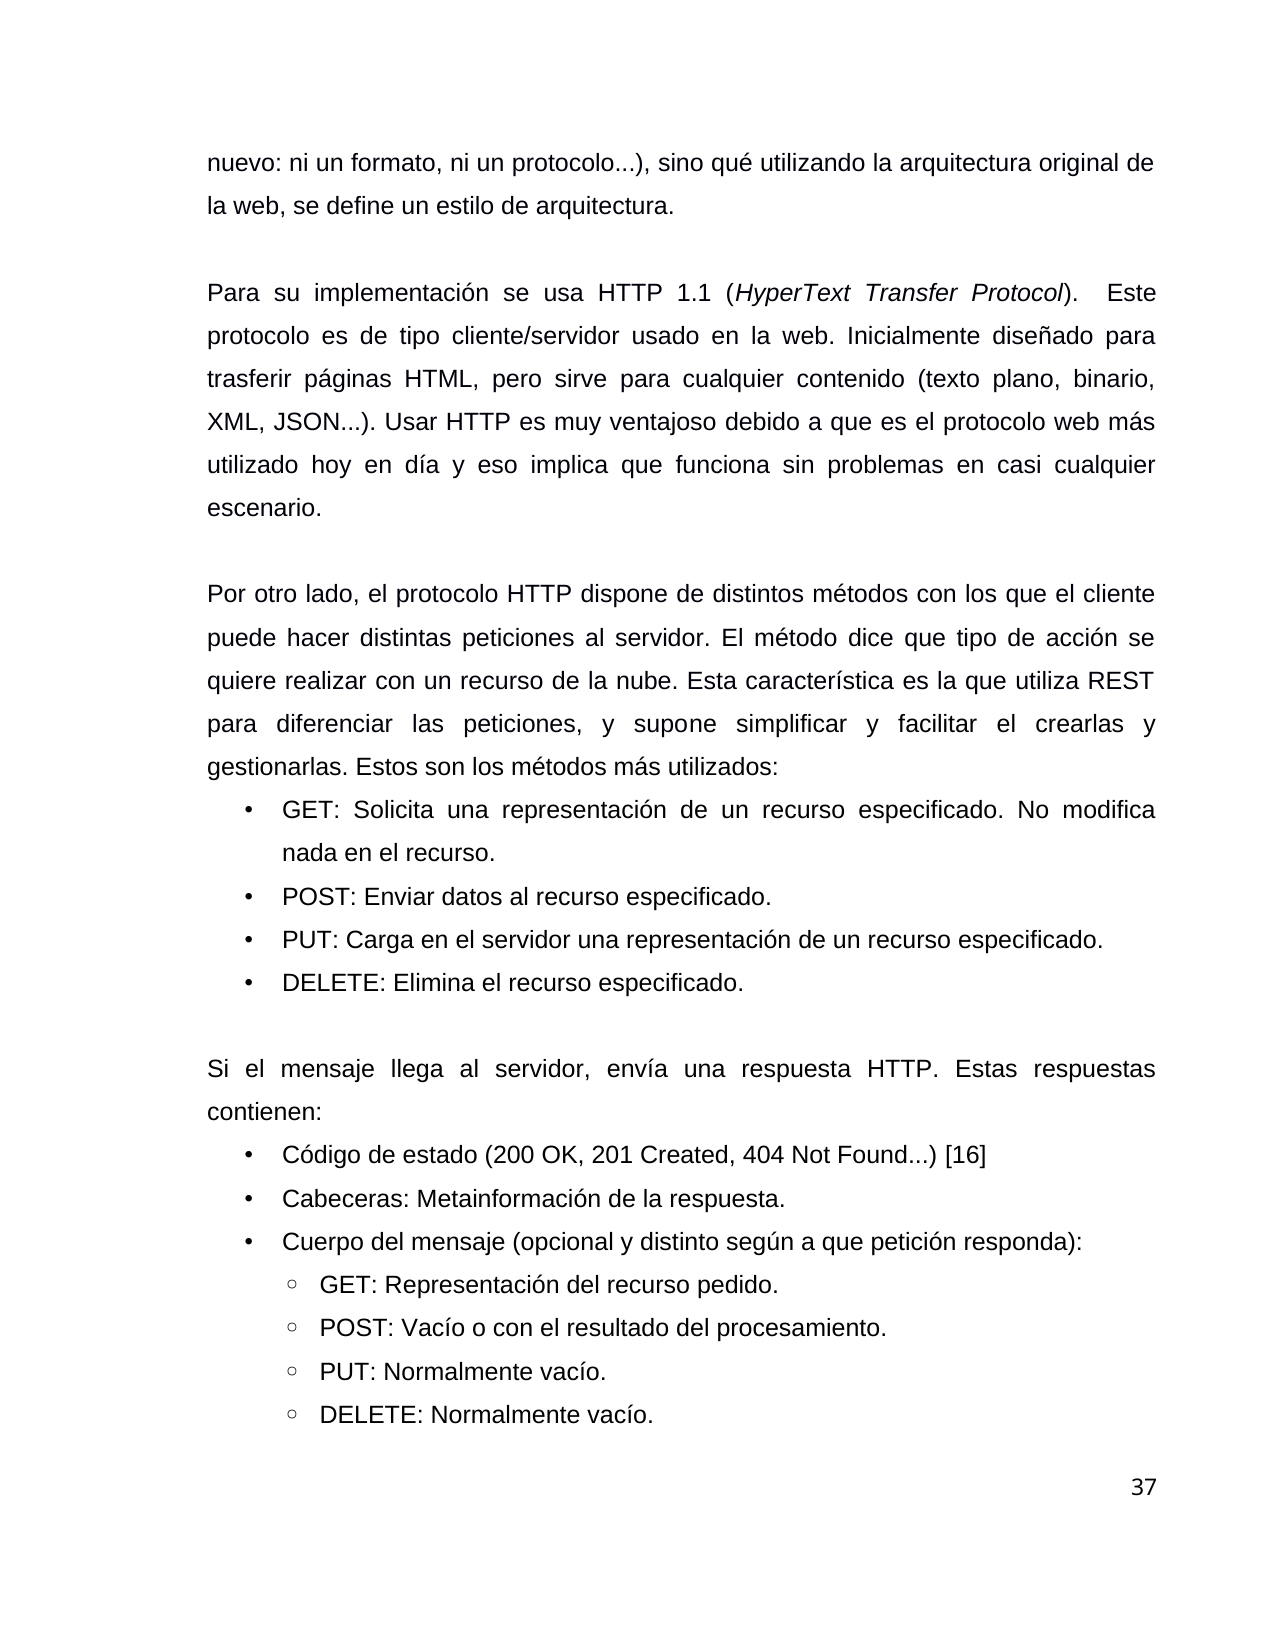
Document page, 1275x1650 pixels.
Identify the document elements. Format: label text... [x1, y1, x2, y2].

text nuevo: ni un formato, ni un protocolo...), sino qué utilizando la arquitectura original de la web, se define un estilo de arquitectura. [207, 148, 1157, 220]
list GET: Representación del recurso pedido. [282, 1270, 1157, 1299]
list Cabeceras: Metainformación de la respuesta. [244, 1184, 1157, 1213]
text Si el mensaje llega al servidor, envía una respuesta HTTP. Estas respuestas contienen: [207, 1054, 1157, 1126]
list DELETE: Normalmente vacío. [282, 1400, 1157, 1429]
list Cuerpo del mensaje (opcional y distinto según a que petición responda): [244, 1227, 1157, 1256]
list POST: Vacío o con el resultado del procesamiento. [282, 1313, 1157, 1342]
list DELETE: Elimina el recurso especificado. [244, 968, 1157, 997]
list POST: Enviar datos al recurso especificado. [244, 881, 1157, 910]
text Por otro lado, el protocolo HTTP dispone de distintos métodos con los que el cliente puede hacer distintas peticiones al servidor. El método dice que tipo de acción se quiere realizar con un recurso de la nube. Esta característica es la que utiliza REST para diferenciar las peticiones, y supone simplificar y facilitar el crearlas y gestionarlas. Estos son los métodos más utilizados: [207, 579, 1157, 781]
list Código de estado (200 OK, 201 Created, 404 Not Found...) [16] [244, 1141, 1157, 1169]
text Para su implementación se usa HTTP 1.1 (HyperText Transfer Protocol). Este protocolo es de tipo cliente/servidor usado en la web. Inicialmente diseñado para trasferir páginas HTML, pero sirve para cualquier contenido (texto plano, binario, XML, JSON...). Usar HTTP es muy ventajoso debido a que es el protocolo web más utilizado hoy en día y eso implica que funciona sin problemas en casi cualquier escenario. [207, 278, 1157, 522]
list PUT: Normalmente vacío. [282, 1357, 1157, 1386]
list PUT: Carga en el servidor una representación de un recurso especificado. [244, 925, 1157, 953]
list GET: Solicita una representación de un recurso especificado. No modifica nada en el recurso. [244, 795, 1157, 867]
